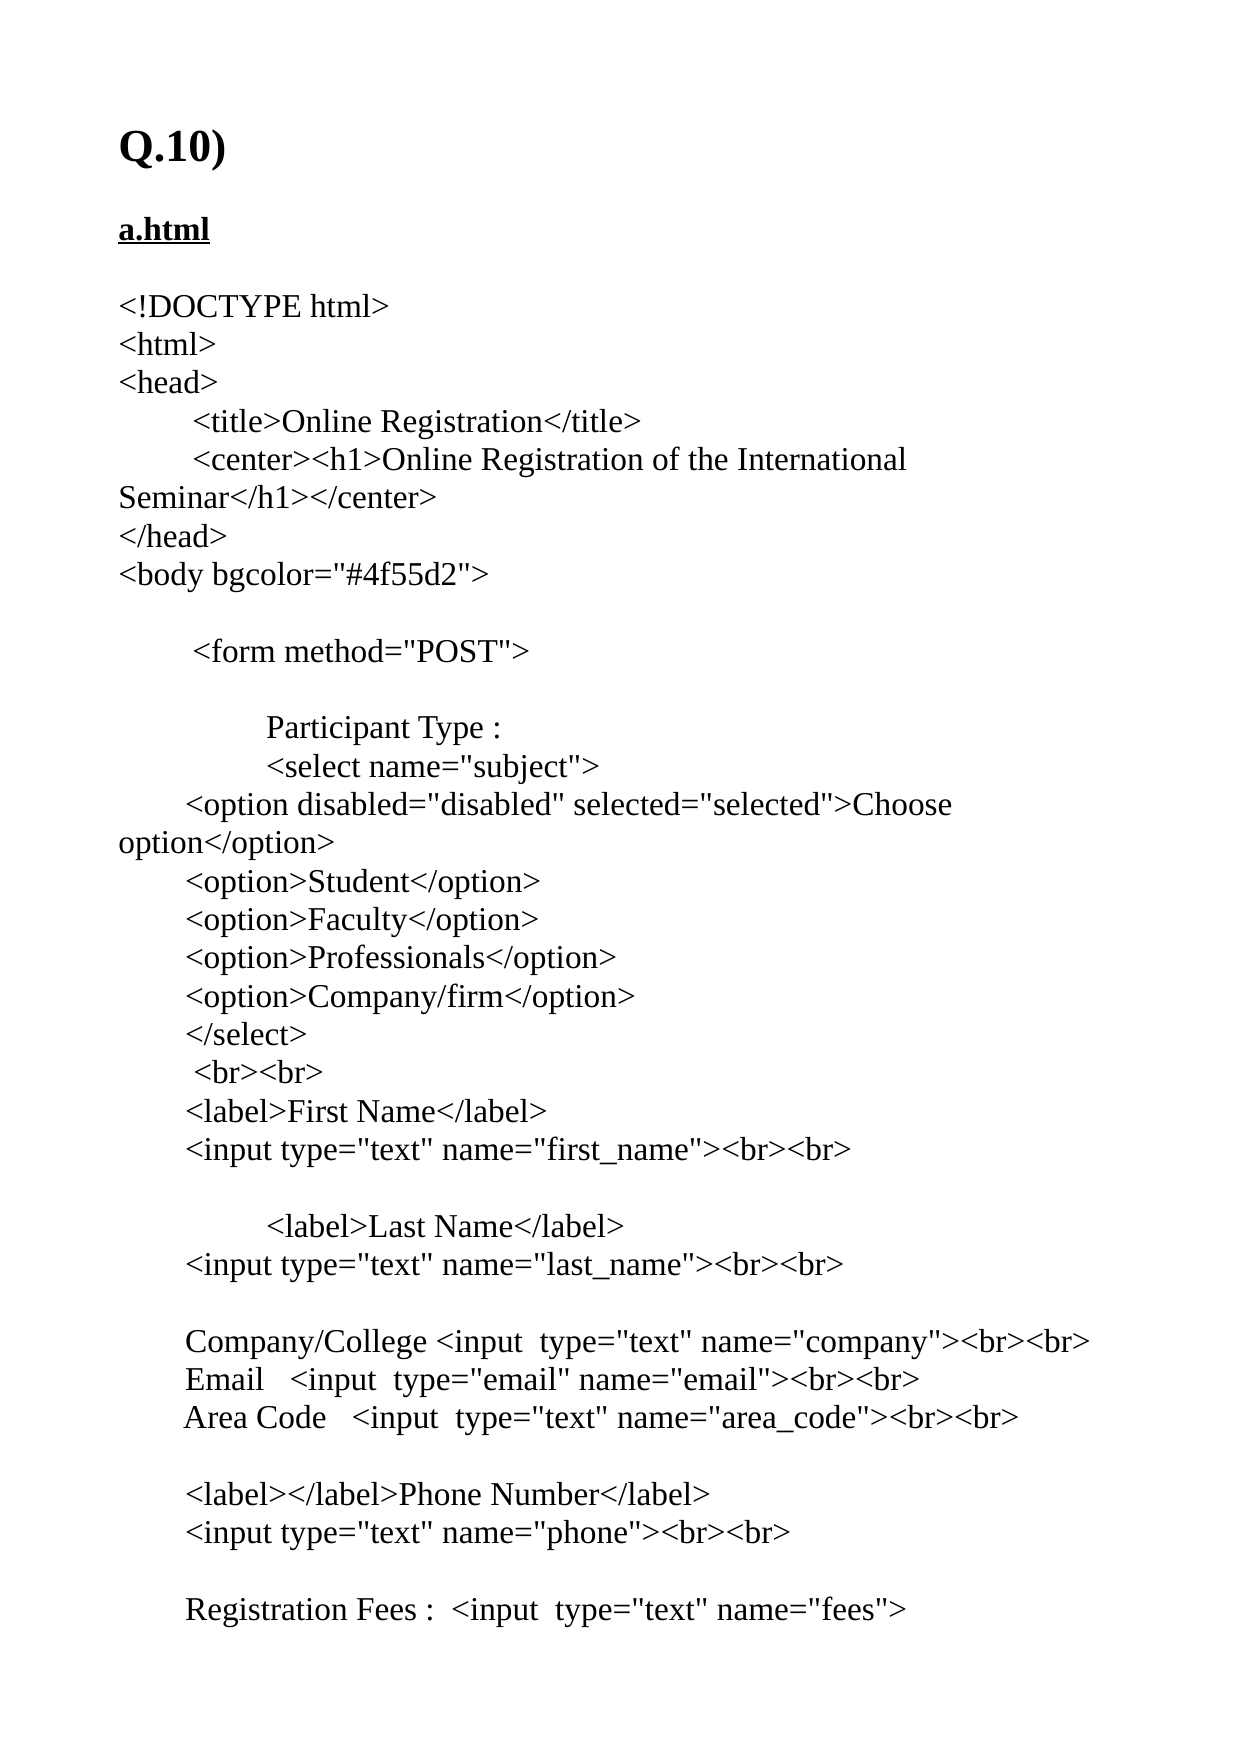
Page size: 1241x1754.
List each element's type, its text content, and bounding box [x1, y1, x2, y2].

text Participant Type : [118, 707, 1122, 746]
text <option disabled="disabled" selected="selected">Choose option</option> [118, 784, 1122, 861]
text Registration Fees : <input type="text" name="fees"> [118, 1589, 1122, 1627]
text <title>Online Registration</title> [118, 401, 1122, 439]
text <head> [118, 362, 1122, 401]
text <html> [118, 324, 1122, 362]
text </head> [118, 516, 1122, 554]
text <input type="text" name="phone"><br><br> [118, 1512, 1122, 1551]
text <select name="subject"> [118, 746, 1122, 784]
text <!DOCTYPE html> [118, 286, 1122, 324]
text <option>Student</option> [118, 861, 1122, 899]
text <center><h1>Online Registration of the International Seminar</h1></center> [118, 439, 1122, 516]
text <option>Professionals</option> [118, 937, 1122, 976]
text <option>Faculty</option> [118, 899, 1122, 937]
text <label>First Name</label> [118, 1091, 1122, 1129]
text Email <input type="email" name="email"><br><br> [118, 1359, 1122, 1397]
text <label></label>Phone Number</label> [118, 1474, 1122, 1512]
text a.html [118, 209, 1122, 247]
text Area Code <input type="text" name="area_code"><br><br> [118, 1397, 1122, 1436]
text Company/College <input type="text" name="company"><br><br> [118, 1321, 1122, 1359]
text Q.10) [118, 118, 1122, 171]
text <input type="text" name="last_name"><br><br> [118, 1244, 1122, 1282]
text </select> [118, 1014, 1122, 1052]
text <br><br> [118, 1052, 1122, 1091]
text <label>Last Name</label> [118, 1206, 1122, 1244]
text <form method="POST"> [118, 631, 1122, 669]
text <body bgcolor="#4f55d2"> [118, 554, 1122, 592]
text <input type="text" name="first_name"><br><br> [118, 1129, 1122, 1167]
text <option>Company/firm</option> [118, 976, 1122, 1014]
